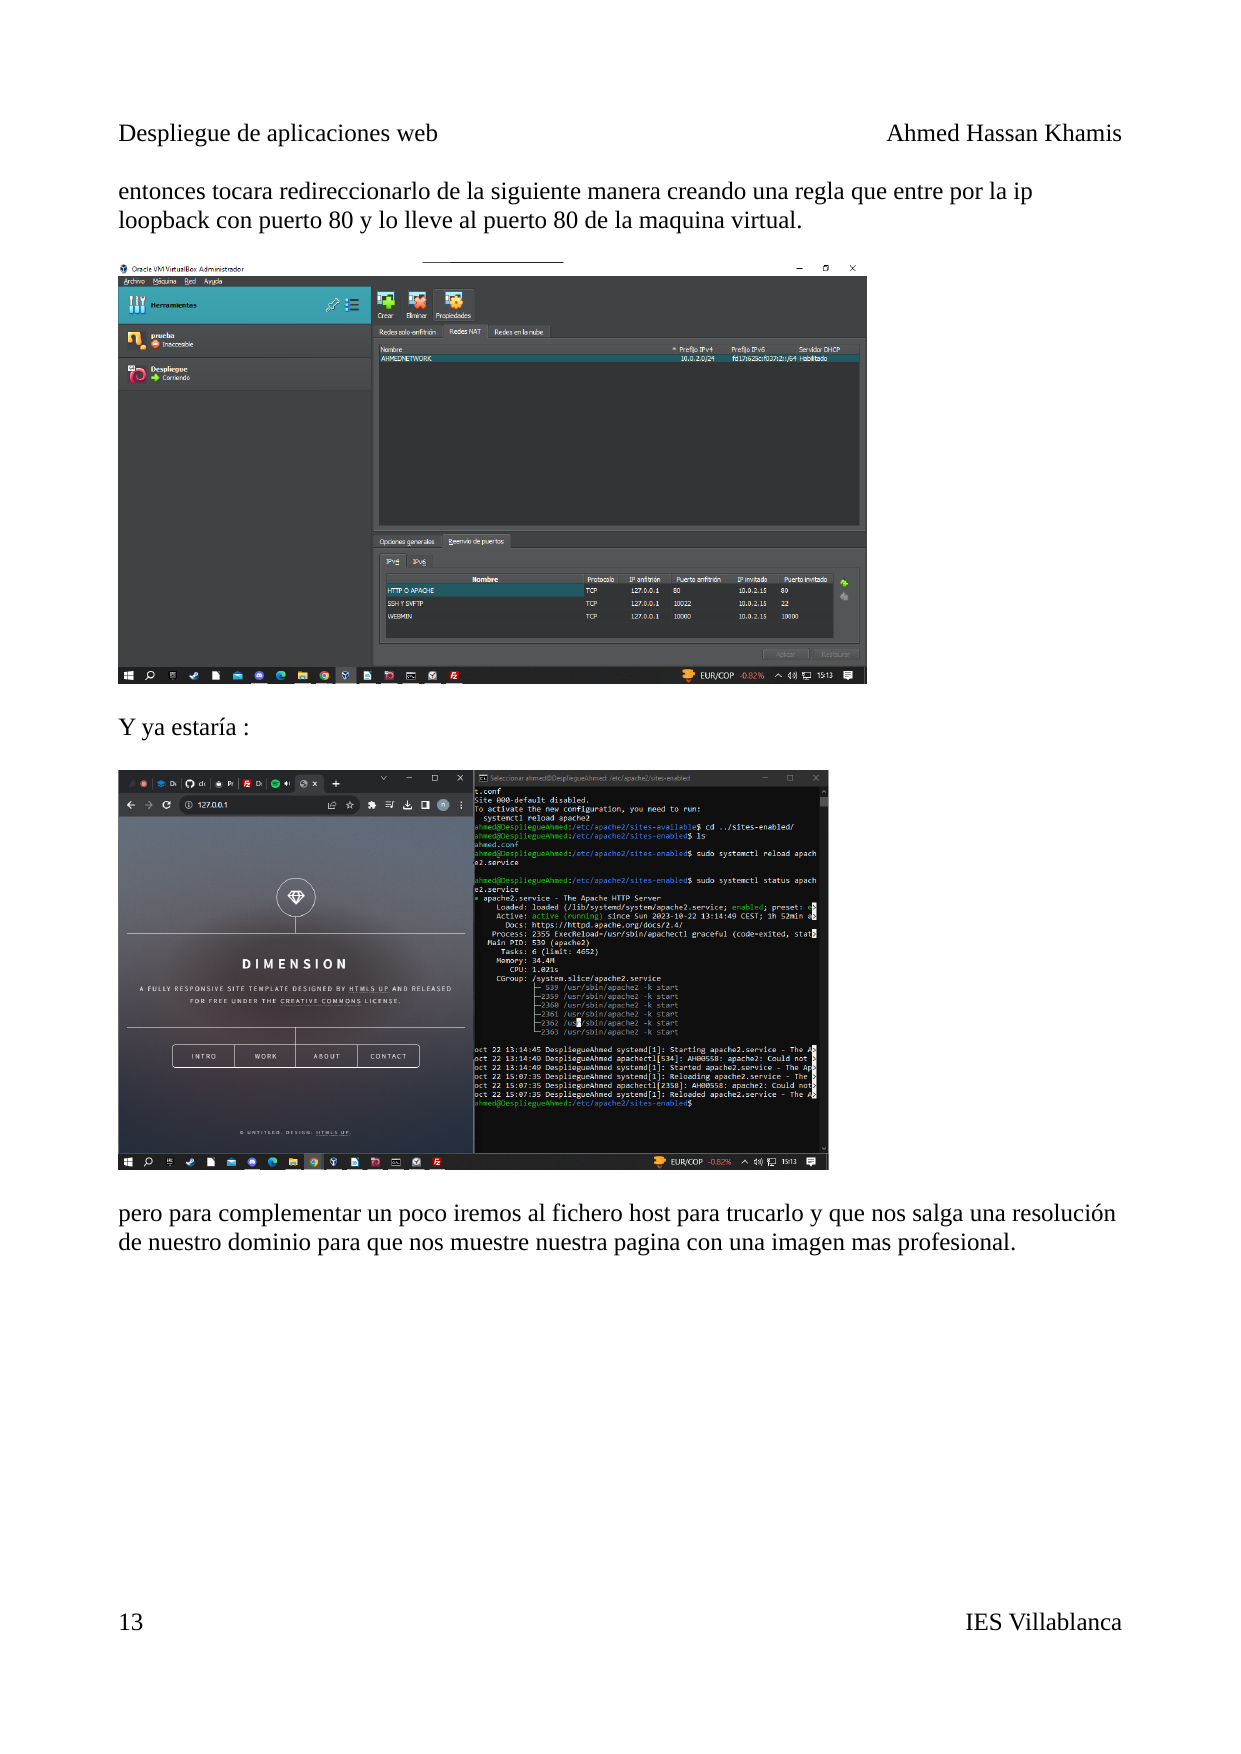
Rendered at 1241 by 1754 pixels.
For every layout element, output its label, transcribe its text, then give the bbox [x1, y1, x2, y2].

text Y ya estaría : [118, 712, 1122, 741]
picture [118, 262, 867, 684]
text entonces tocara redireccionarlo de la siguiente manera creando una regla que entre por la ip loopback con puerto 80 y lo lleve al puerto 80 de la maquina virtual. [118, 176, 1122, 234]
text pero para complementar un poco iremos al fichero host para trucarlo y que nos salga una resolución de nuestro dominio para que nos muestre nuestra pagina con una imagen mas profesional. [118, 1198, 1122, 1256]
picture [118, 770, 829, 1170]
